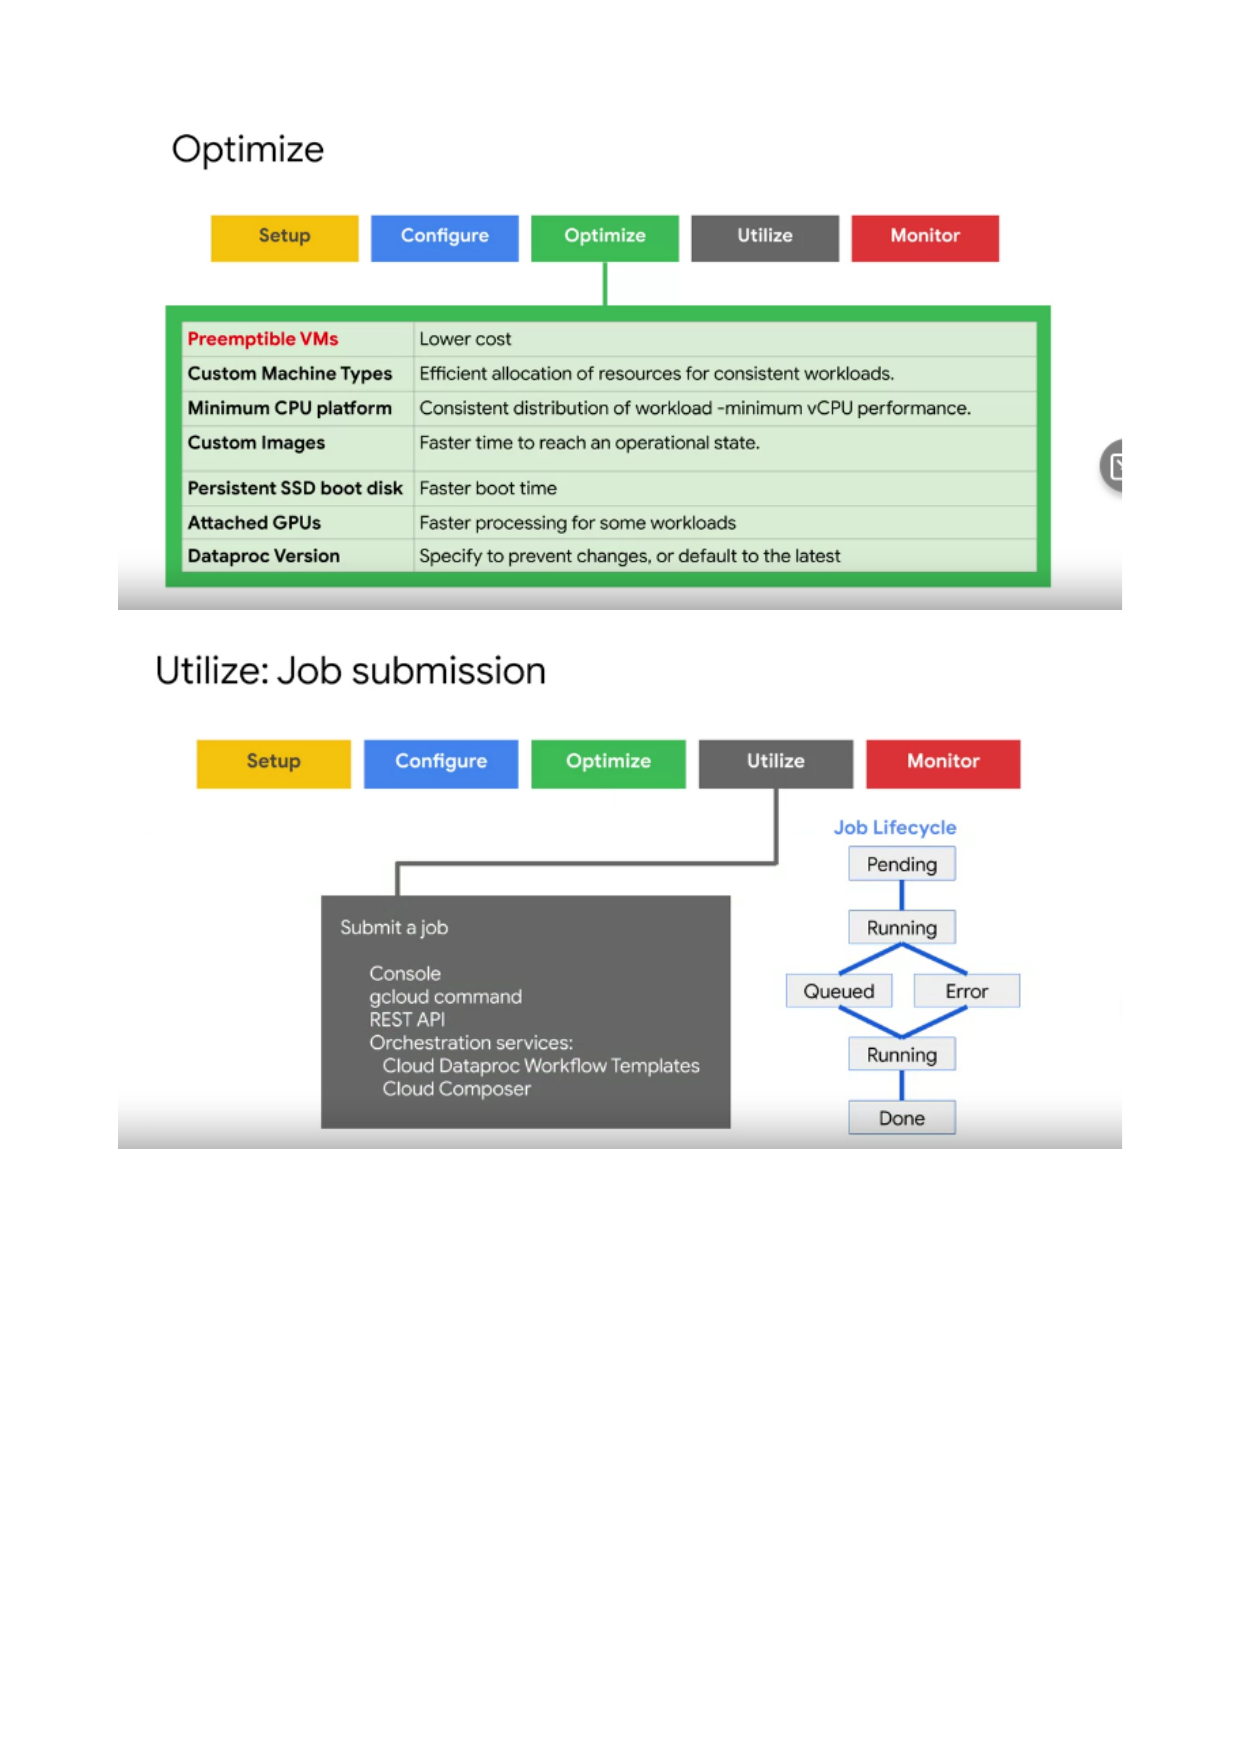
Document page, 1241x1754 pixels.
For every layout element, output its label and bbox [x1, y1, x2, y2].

picture [118, 118, 1123, 610]
picture [118, 638, 1123, 1149]
